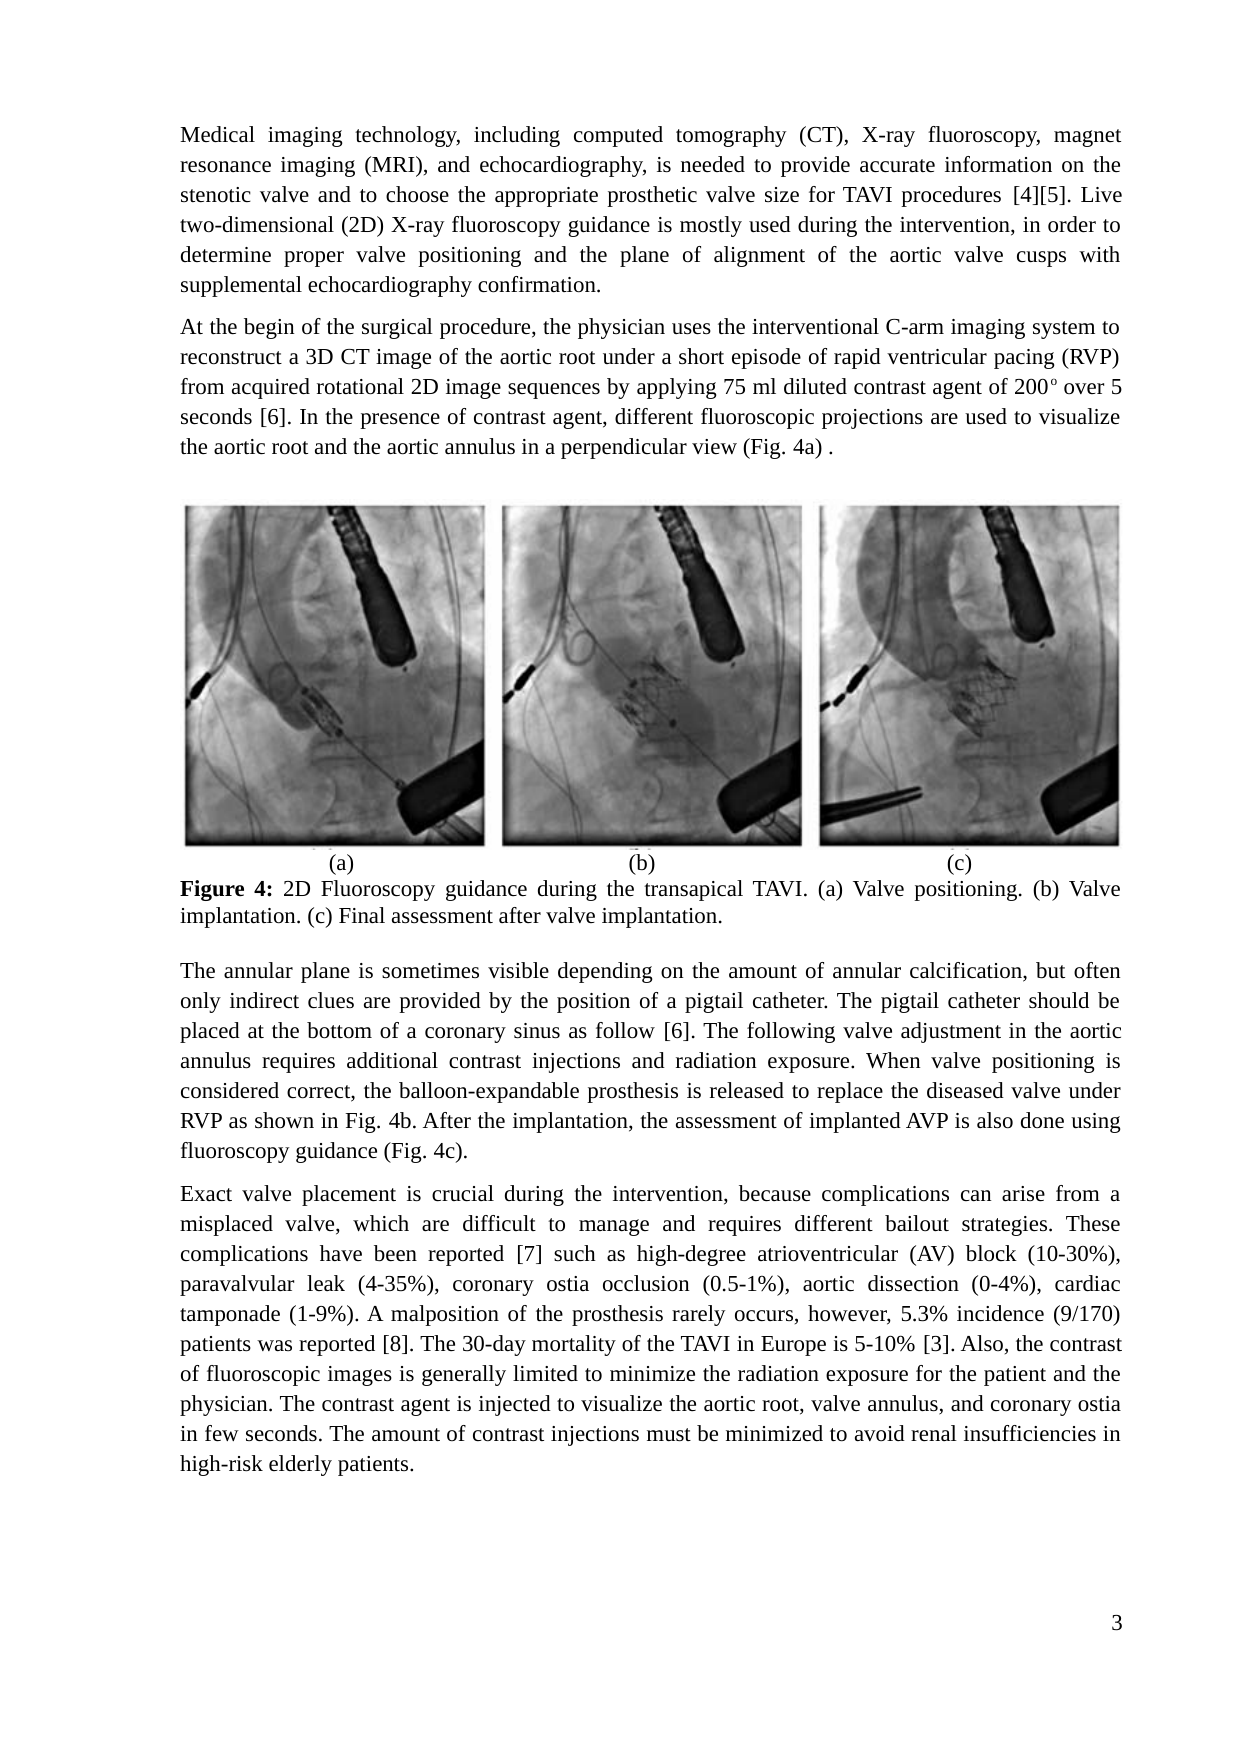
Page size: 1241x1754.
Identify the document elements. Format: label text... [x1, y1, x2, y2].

text Exact valve placement is crucial during the intervention, because complications can arise from a misplaced valve, which are difficult to manage and requires different bailout strategies. These complications have been reported [7] such as high-degree atrioventricular (AV) block (10-30%), paravalvular leak (4-35%), coronary ostia occlusion (0.5-1%), aortic dissection (0-4%), cardiac tamponade (1-9%). A malposition of the prosthesis rarely occurs, however, 5.3% incidence (9/170) patients was reported [8]. The 30-day mortality of the TAVI in Europe is 5-10% [3]. Also, the contrast of fluoroscopic images is generally limited to minimize the radiation exposure for the patient and the physician. The contrast agent is injected to visualize the aortic root, valve annulus, and coronary ostia in few seconds. The amount of contrast injections must be minimized to avoid renal insufficiencies in high-risk elderly patients. [180, 1177, 1122, 1477]
table_cell Figure 4: 2D Fluoroscopy guidance during the transapical TAVI. (a) Valve positioning. (b) Valve implantation. (c) Final assessment after valve implantation. [180, 876, 1122, 928]
text The annular plane is sometimes visible depending on the amount of annular calcification, but often only indirect clues are provided by the position of a pigtail catheter. The pigtail catheter should be placed at the bottom of a coronary sinus as follow [6]. The following valve adjustment in the aortic annulus requires additional contrast injections and radiation exposure. When valve positioning is considered correct, the balloon-expandable prosthesis is released to replace the diseased valve under RVP as shown in Fig. 4b. After the implantation, the assessment of implanted AVP is also done using fluoroscopy guidance (Fig. 4c). [180, 954, 1122, 1164]
text Medical imaging technology, including computed tomography (CT), X-ray fluoroscopy, magnet resonance imaging (MRI), and echocardiography, is needed to provide accurate information on the stenotic valve and to choose the appropriate prosthetic valve size for TAVI procedures [4][5]. Live two-dimensional (2D) X-ray fluoroscopy guidance is mostly used during the intervention, in order to determine proper valve positioning and the plane of alignment of the aortic valve cusps with supplemental echocardiography confirmation. [180, 118, 1122, 298]
table_header (a) (b) (c) [180, 850, 1122, 876]
text At the begin of the surgical procedure, the physician uses the interventional C-arm imaging system to reconstruct a 3D CT image of the aortic root under a short episode of rapid ventricular pacing (RVP) from acquired rotational 2D image sequences by applying 75 ml diluted contrast agent of 200o over 5 seconds [6]. In the presence of contrast agent, different fluoroscopic projections are used to visualize the aortic root and the aortic annulus in a perpendicular view (Fig. 4a) . [180, 311, 1122, 461]
picture [180, 499, 1123, 850]
